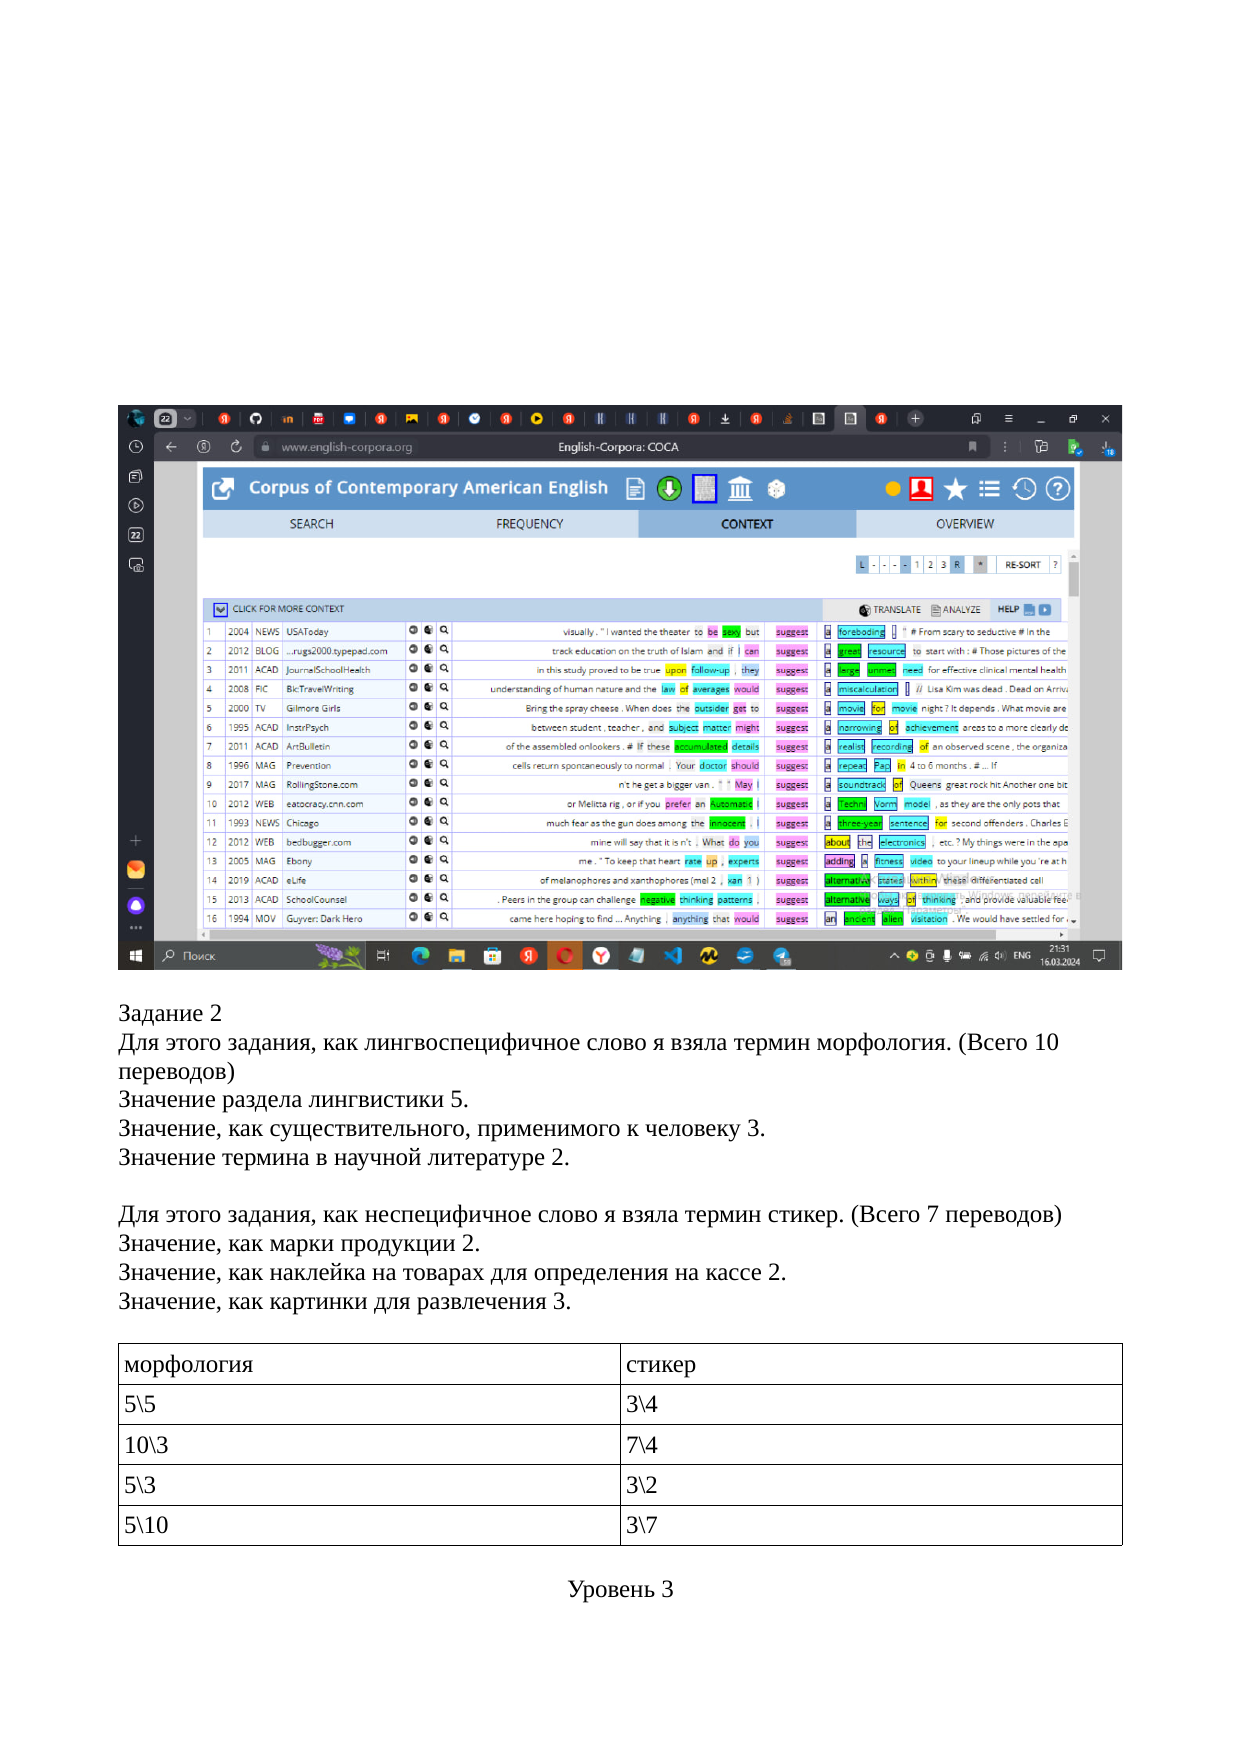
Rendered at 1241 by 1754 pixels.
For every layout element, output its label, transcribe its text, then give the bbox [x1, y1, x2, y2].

table_cell 7\4 [621, 1425, 1122, 1464]
table_cell 5\5 [119, 1385, 620, 1424]
table_cell 10\3 [119, 1425, 620, 1464]
text Для этого задания, как неспецифичное слово я взяла термин стикер. (Всего 7 переводов) [118, 1199, 1122, 1228]
text Задание 2 [118, 998, 1122, 1027]
table_cell 3\2 [621, 1465, 1122, 1504]
text Уровень 3 [118, 1574, 1122, 1602]
table_header морфология [119, 1344, 620, 1384]
text Для этого задания, как лингвоспецифичное слово я взяла термин морфология. (Всего 10 переводов) [118, 1027, 1122, 1084]
table_cell 5\10 [119, 1506, 620, 1545]
text Значение, как существительного, применимого к человеку 3. [118, 1113, 1122, 1142]
text Значение термина в научной литературе 2. [118, 1142, 1122, 1171]
table_cell 5\3 [119, 1465, 620, 1504]
text Значение, как наклейка на товарах для определения на кассе 2. [118, 1257, 1122, 1286]
picture [118, 405, 1123, 970]
text Значение раздела лингвистики 5. [118, 1084, 1122, 1113]
table_cell 3\4 [621, 1385, 1122, 1424]
text Значение, как марки продукции 2. [118, 1228, 1122, 1257]
table_header стикер [621, 1344, 1122, 1384]
text Значение, как картинки для развлечения 3. [118, 1286, 1122, 1314]
table_cell 3\7 [621, 1506, 1122, 1545]
